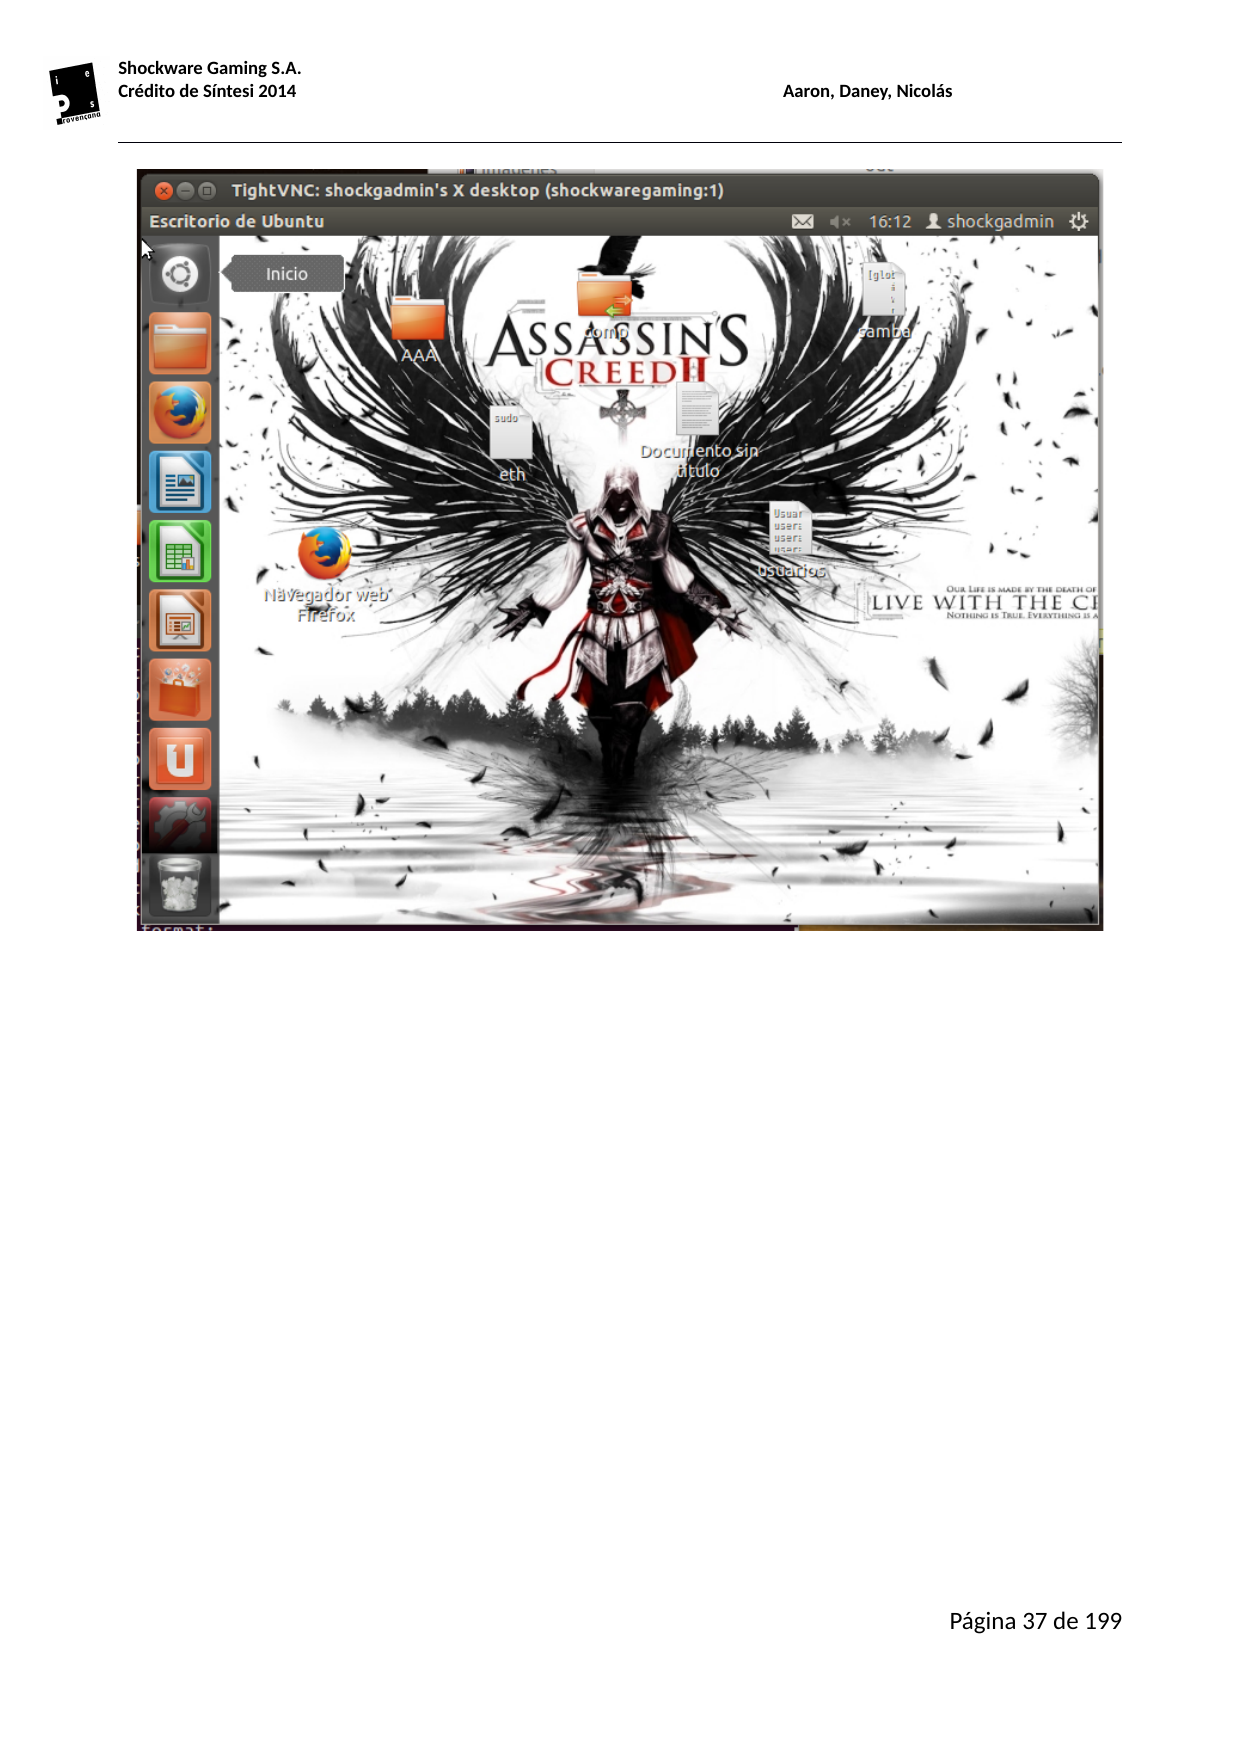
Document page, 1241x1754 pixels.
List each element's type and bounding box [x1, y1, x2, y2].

picture [43, 56, 110, 130]
picture [136, 169, 1104, 931]
